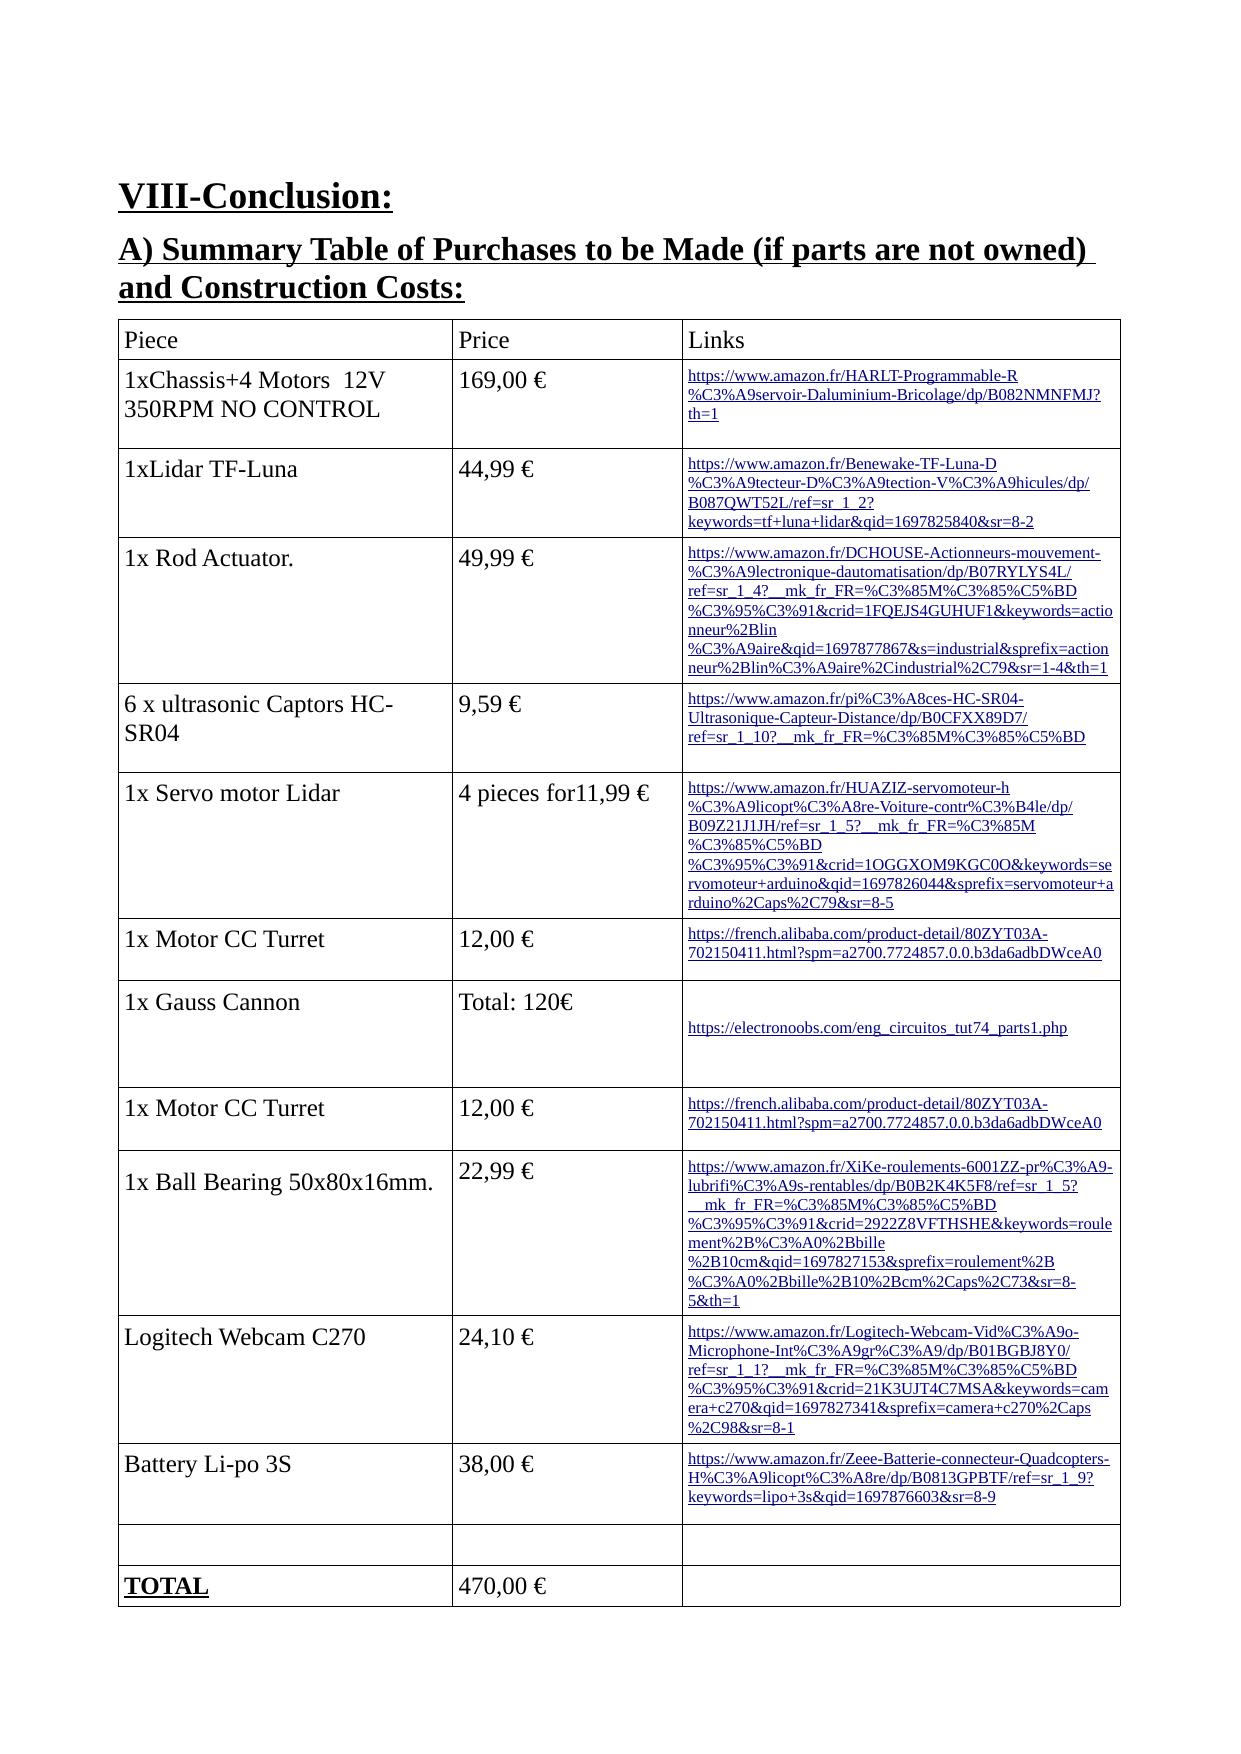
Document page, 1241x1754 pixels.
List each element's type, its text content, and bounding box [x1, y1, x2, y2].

table_cell [453, 1525, 682, 1565]
table_cell 1x Ball Bearing 50x80x16mm. [119, 1151, 452, 1315]
table_cell 1x Gauss Cannon [119, 981, 452, 1087]
table_cell 1x Servo motor Lidar [119, 773, 452, 917]
table_cell 1xChassis+4 Motors 12V 350RPM NO CONTROL [119, 360, 452, 448]
table_cell 1x Rod Actuator. [119, 538, 452, 683]
table_cell https://www.amazon.fr/XiKe-roulements-6001ZZ-pr%C3%A9-lubrifi%C3%A9s-rentables/dp/B0B2K4K5F8/ref=sr_1_5?__mk_fr_FR=%C3%85M%C3%85%C5%BD%C3%95%C3%91&crid=2922Z8VFTHSHE&keywords=roulement%2B%C3%A0%2Bbille%2B10cm&qid=1697827153&sprefix=roulement%2B%C3%A0%2Bbille%2B10%2Bcm%2Caps%2C73&sr=8-5&th=1 [683, 1151, 1120, 1315]
table_cell TOTAL [119, 1566, 452, 1606]
table_header Links [683, 320, 1120, 359]
table_cell https://www.amazon.fr/pi%C3%A8ces-HC-SR04-Ultrasonique-Capteur-Distance/dp/B0CFXX89D7/ref=sr_1_10?__mk_fr_FR=%C3%85M%C3%85%C5%BD [683, 684, 1120, 771]
table_header Piece [119, 320, 452, 359]
table_cell https://french.alibaba.com/product-detail/80ZYT03A-702150411.html?spm=a2700.7724857.0.0.b3da6adbDWceA0 [683, 919, 1120, 980]
table_cell 22,99 € [453, 1151, 682, 1315]
table_cell https://www.amazon.fr/Logitech-Webcam-Vid%C3%A9o-Microphone-Int%C3%A9gr%C3%A9/dp/B01BGBJ8Y0/ref=sr_1_1?__mk_fr_FR=%C3%85M%C3%85%C5%BD%C3%95%C3%91&crid=21K3UJT4C7MSA&keywords=camera+c270&qid=1697827341&sprefix=camera+c270%2Caps%2C98&sr=8-1 [683, 1316, 1120, 1442]
table_cell 44,99 € [453, 449, 682, 537]
table_cell 1x Motor CC Turret [119, 919, 452, 980]
table_cell https://www.amazon.fr/DCHOUSE-Actionneurs-mouvement-%C3%A9lectronique-dautomatisation/dp/B07RYLYS4L/ref=sr_1_4?__mk_fr_FR=%C3%85M%C3%85%C5%BD%C3%95%C3%91&crid=1FQEJS4GUHUF1&keywords=actionneur%2Blin%C3%A9aire&qid=1697877867&s=industrial&sprefix=actionneur%2Blin%C3%A9aire%2Cindustrial%2C79&sr=1-4&th=1 [683, 538, 1120, 683]
table_cell Total: 120€ [453, 981, 682, 1087]
table_cell https://www.amazon.fr/HUAZIZ-servomoteur-h%C3%A9licopt%C3%A8re-Voiture-contr%C3%B4le/dp/B09Z21J1JH/ref=sr_1_5?__mk_fr_FR=%C3%85M%C3%85%C5%BD%C3%95%C3%91&crid=1OGGXOM9KGC0O&keywords=servomoteur+arduino&qid=1697826044&sprefix=servomoteur+arduino%2Caps%2C79&sr=8-5 [683, 773, 1120, 917]
table_cell [119, 1525, 452, 1565]
table_cell 12,00 € [453, 919, 682, 980]
table_cell 49,99 € [453, 538, 682, 683]
table_cell 6 x ultrasonic Captors HC-SR04 [119, 684, 452, 771]
table_cell Battery Li-po 3S [119, 1444, 452, 1524]
table_cell 470,00 € [453, 1566, 682, 1606]
table_cell 9,59 € [453, 684, 682, 771]
table_cell https://french.alibaba.com/product-detail/80ZYT03A-702150411.html?spm=a2700.7724857.0.0.b3da6adbDWceA0 [683, 1088, 1120, 1150]
table_cell https://electronoobs.com/eng_circuitos_tut74_parts1.php [683, 981, 1120, 1087]
text VIII-Conclusion: [118, 174, 1122, 217]
table_cell https://www.amazon.fr/Benewake-TF-Luna-D%C3%A9tecteur-D%C3%A9tection-V%C3%A9hicules/dp/B087QWT52L/ref=sr_1_2?keywords=tf+luna+lidar&qid=1697825840&sr=8-2 [683, 449, 1120, 537]
table_cell 1xLidar TF-Luna [119, 449, 452, 537]
table_cell [683, 1525, 1120, 1565]
table_cell 4 pieces for11,99 € [453, 773, 682, 917]
table_cell https://www.amazon.fr/HARLT-Programmable-R%C3%A9servoir-Daluminium-Bricolage/dp/B082NMNFMJ?th=1 [683, 360, 1120, 448]
table_cell 38,00 € [453, 1444, 682, 1524]
text A) Summary Table of Purchases to be Made (if parts are not owned) and Construction Costs: [118, 229, 1122, 306]
table_cell [683, 1566, 1120, 1606]
table_cell 12,00 € [453, 1088, 682, 1150]
table_cell Logitech Webcam C270 [119, 1316, 452, 1442]
table_header Price [453, 320, 682, 359]
table_cell 169,00 € [453, 360, 682, 448]
table_cell 24,10 € [453, 1316, 682, 1442]
table_cell https://www.amazon.fr/Zeee-Batterie-connecteur-Quadcopters-H%C3%A9licopt%C3%A8re/dp/B0813GPBTF/ref=sr_1_9?keywords=lipo+3s&qid=1697876603&sr=8-9 [683, 1444, 1120, 1524]
table_cell 1x Motor CC Turret [119, 1088, 452, 1150]
